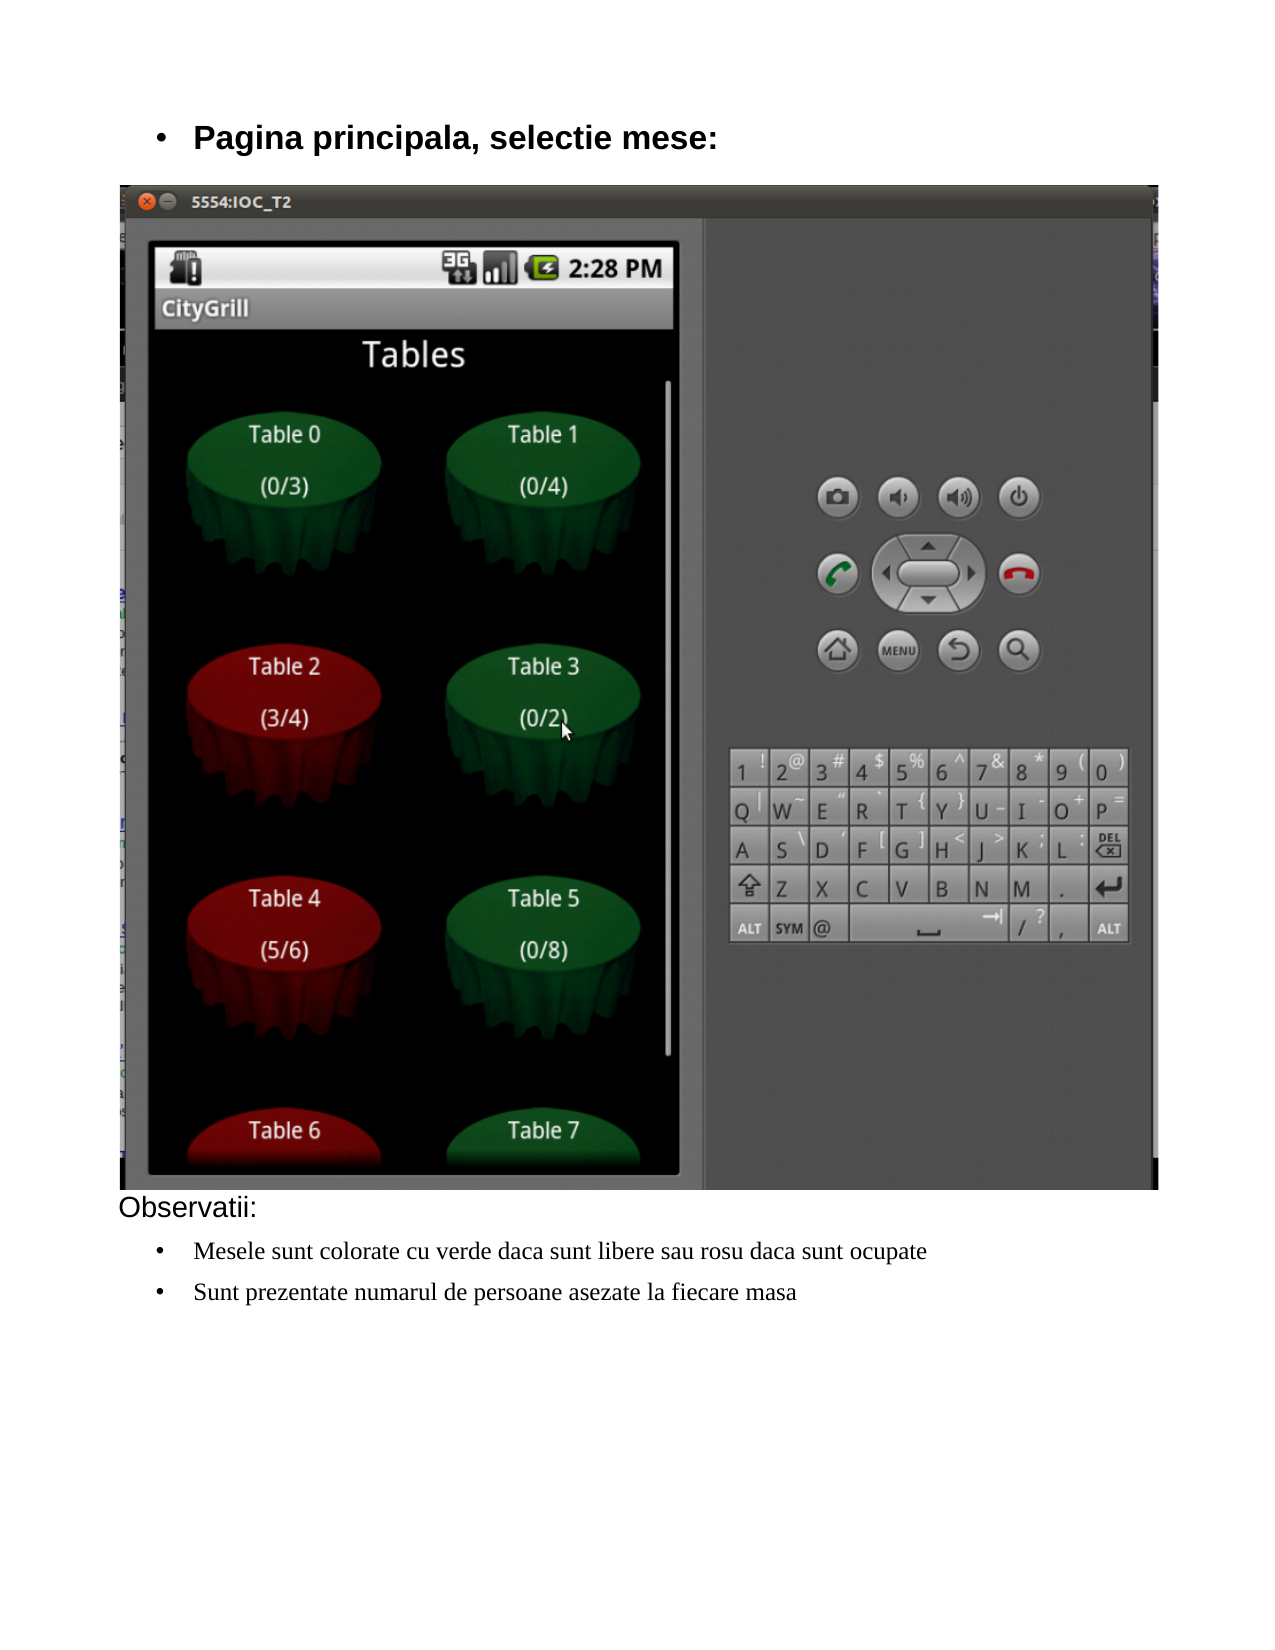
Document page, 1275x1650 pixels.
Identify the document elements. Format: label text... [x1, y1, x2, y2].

picture [119, 185, 1159, 1190]
subtitle Observatii: [118, 671, 1157, 1223]
list Mesele sunt colorate cu verde daca sunt libere sau rosu daca sunt ocupate [156, 1236, 1157, 1264]
list Sunt prezentate numarul de persoane asezate la fiecare masa [156, 1277, 1157, 1306]
subtitle Pagina principala, selectie mese: [156, 118, 1157, 157]
